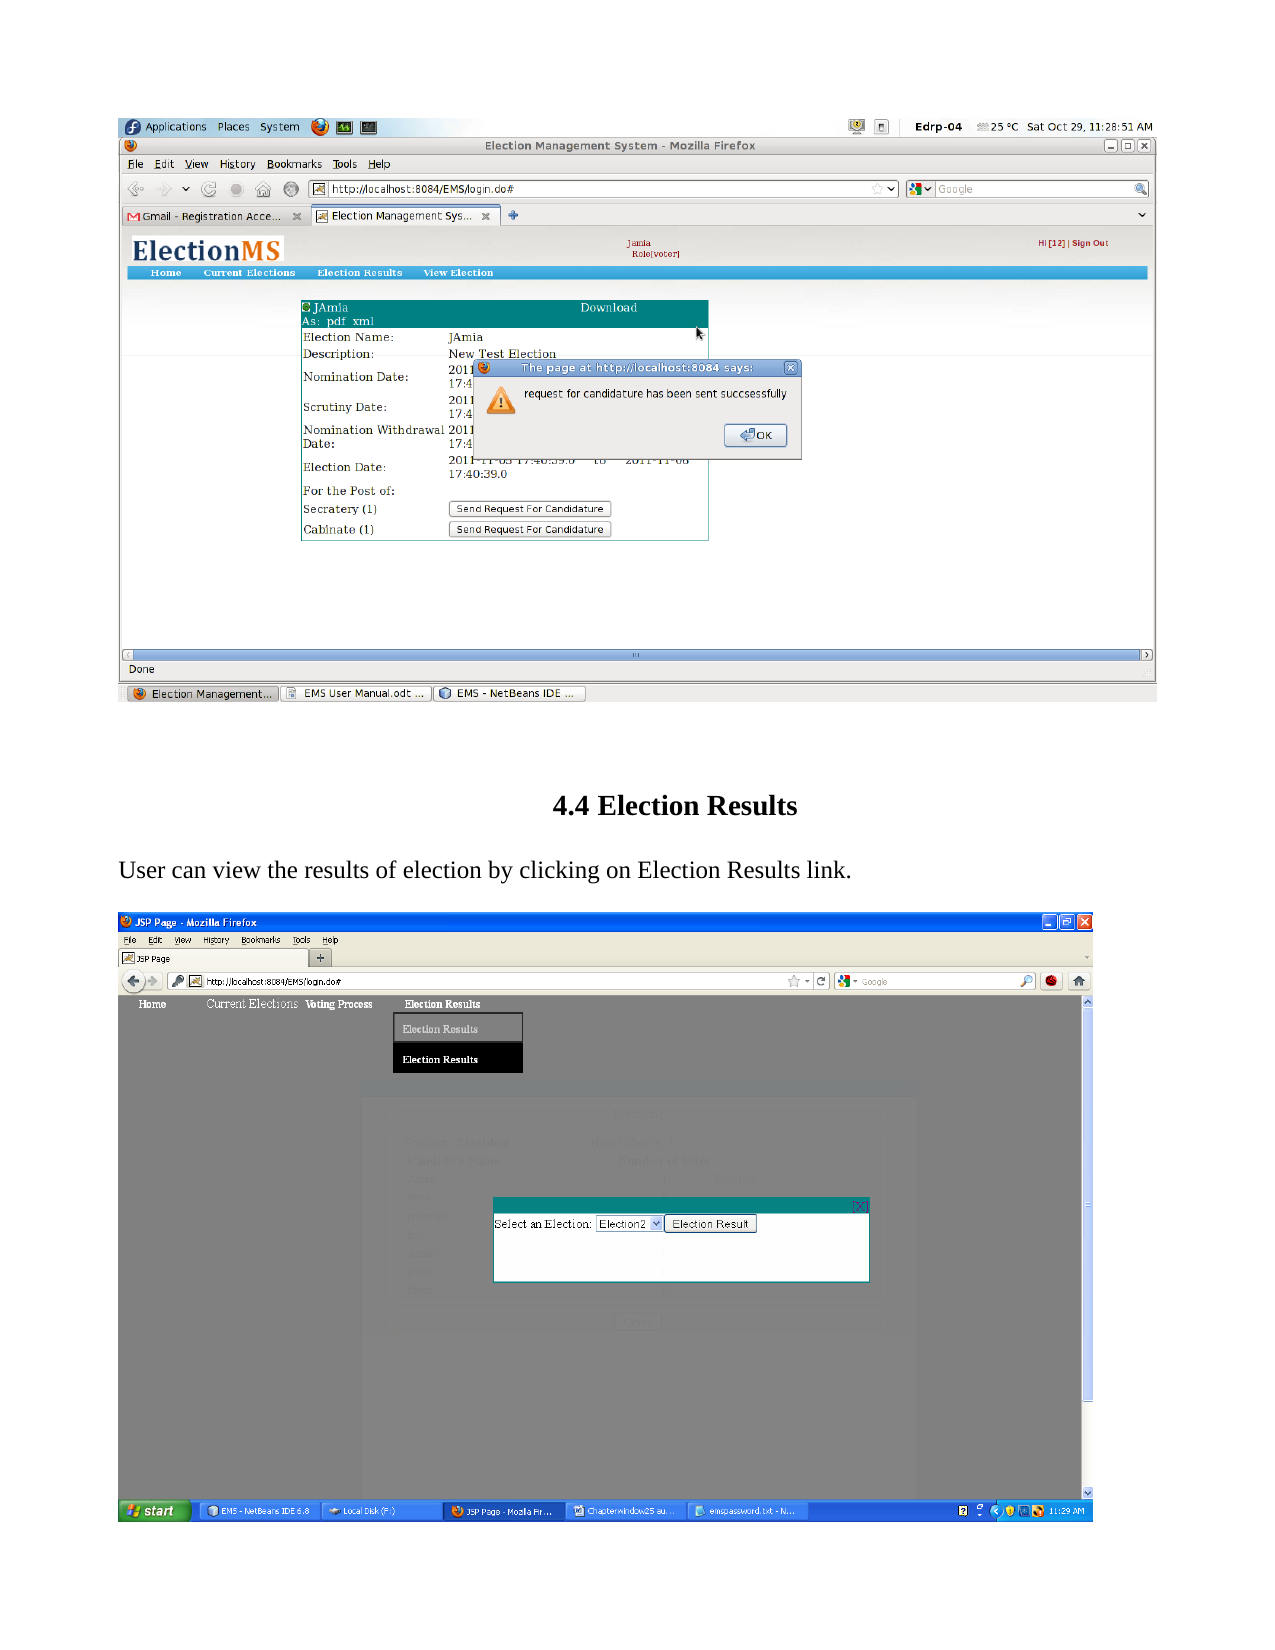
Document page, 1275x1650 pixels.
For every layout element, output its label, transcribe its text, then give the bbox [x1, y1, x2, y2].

text [118, 913, 1157, 1529]
picture [118, 118, 1157, 702]
list Election Results [193, 788, 1157, 822]
text User can view the results of election by clicking on Election Results link. [118, 855, 1157, 884]
picture [118, 912, 1093, 1522]
